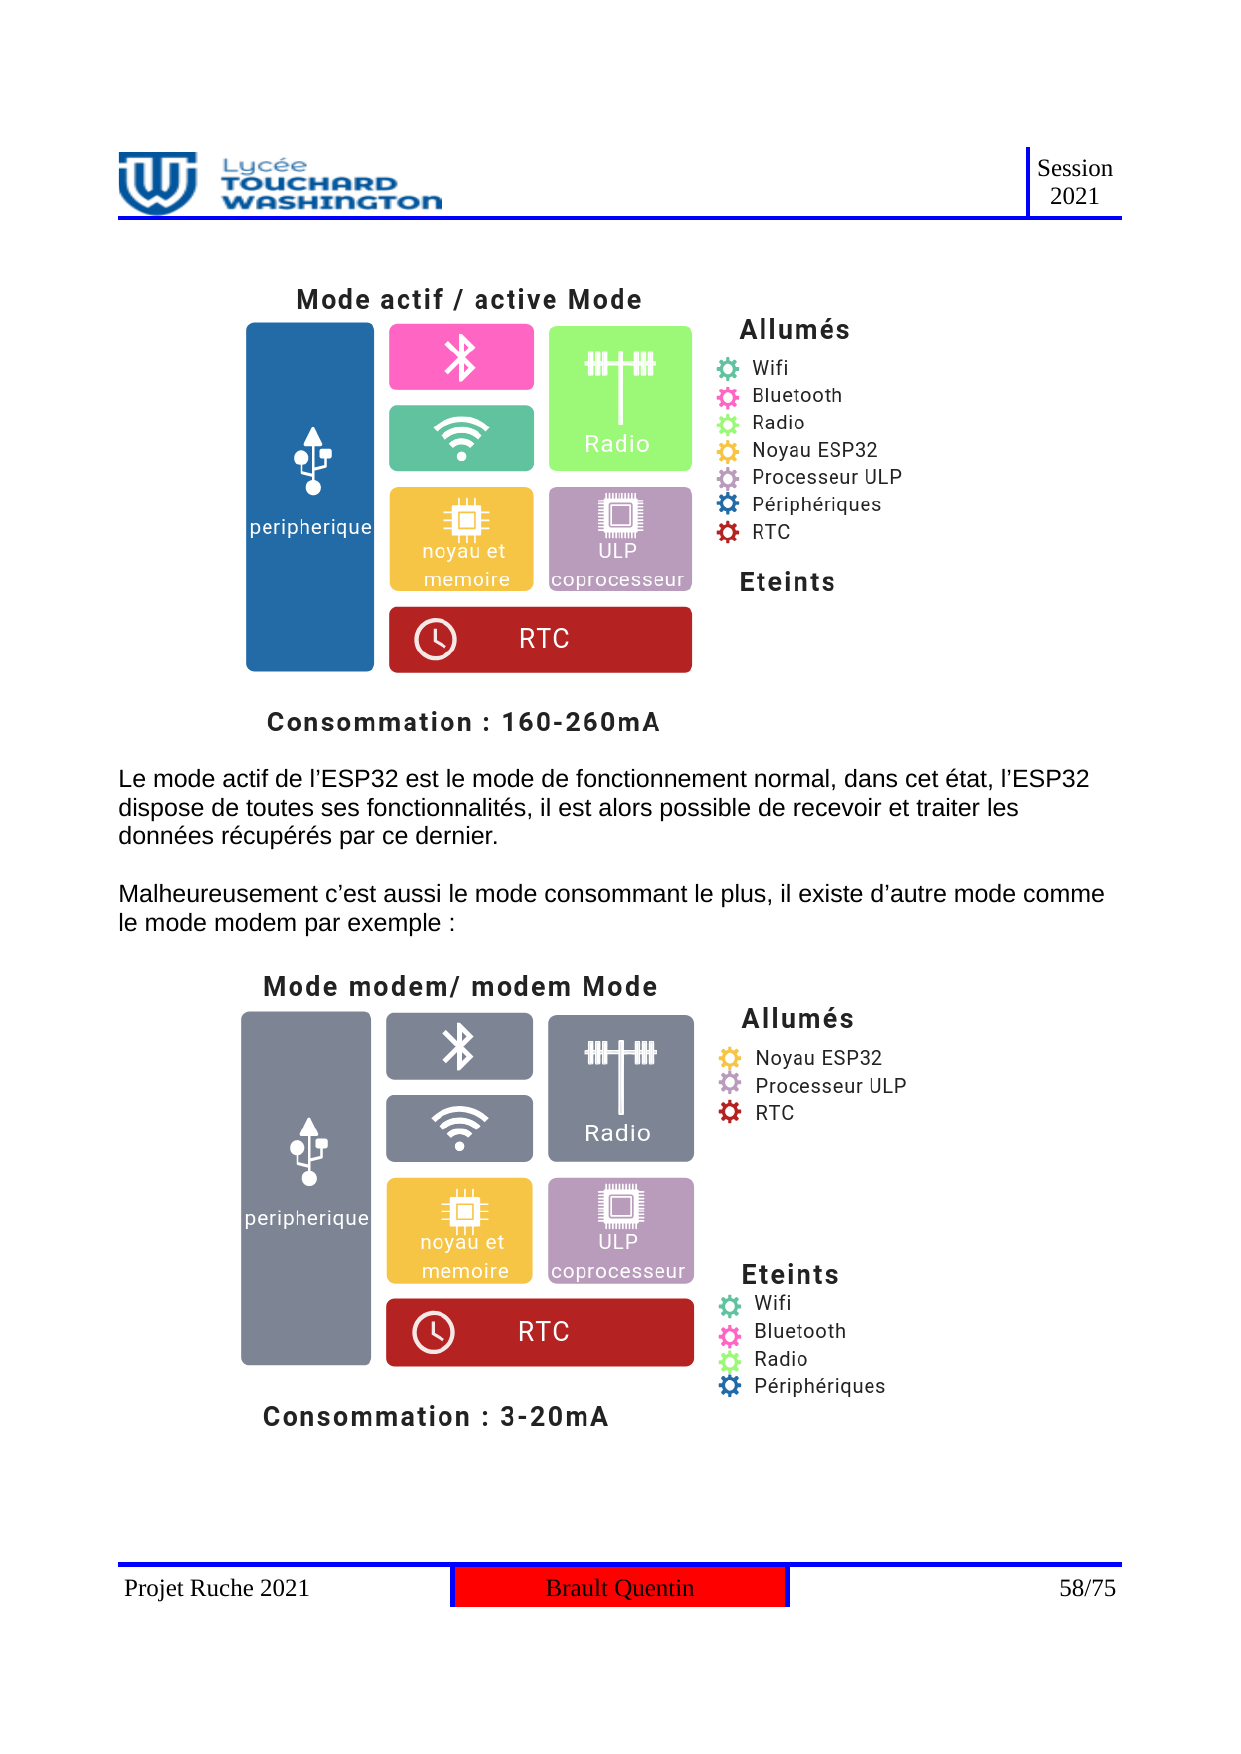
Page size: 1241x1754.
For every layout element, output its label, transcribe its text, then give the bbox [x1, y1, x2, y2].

text Malheureusement c’est aussi le mode consommant le plus, il existe d’autre mode comme le mode modem par exemple : [118, 850, 1122, 936]
picture [231, 277, 1009, 764]
picture [118, 152, 442, 216]
text Le mode actif de l’ESP32 est le mode de fonctionnement normal, dans cet état, l’ESP32 dispose de toutes ses fonctionnalités, il est alors possible de recevoir et traiter les données récupérés par ce dernier. [118, 278, 1122, 850]
picture [226, 964, 1015, 1458]
